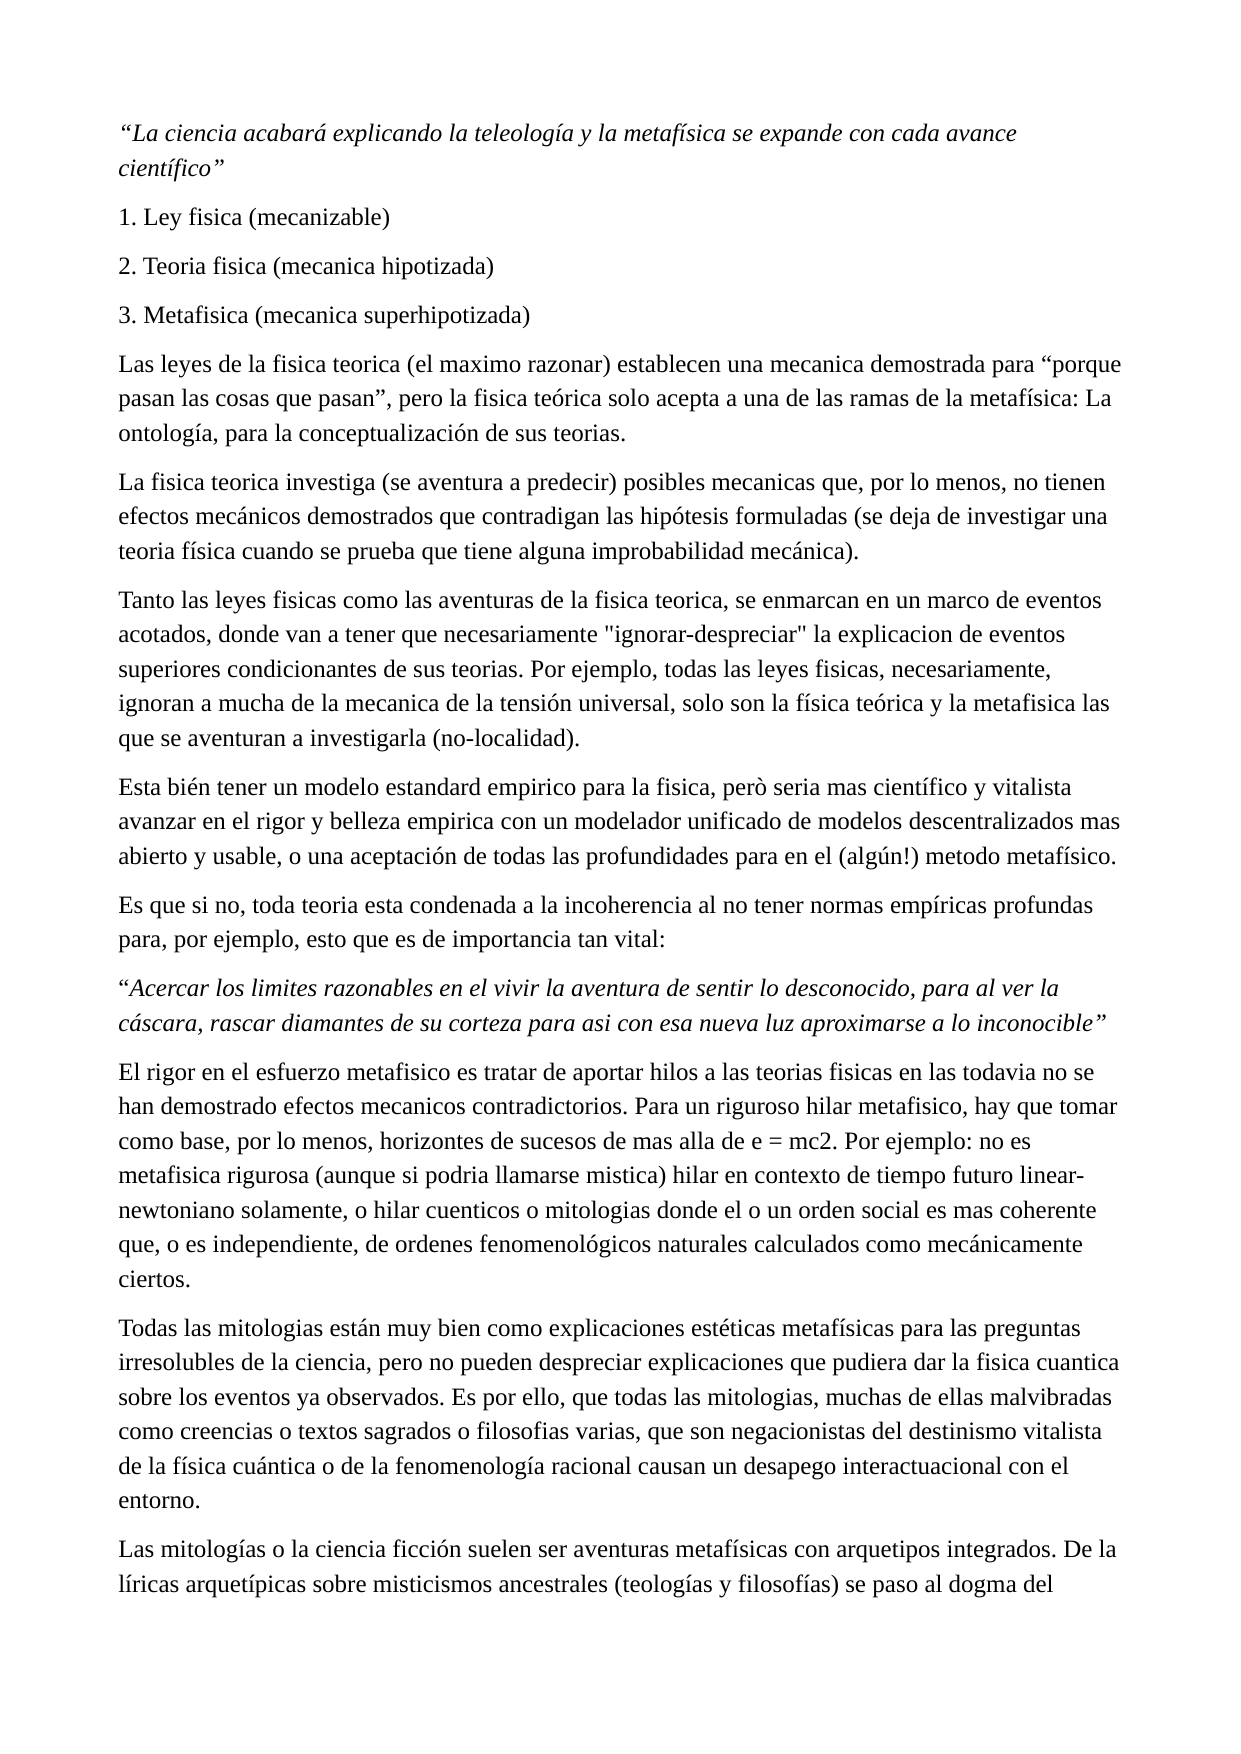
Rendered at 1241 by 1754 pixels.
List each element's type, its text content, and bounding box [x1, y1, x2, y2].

text El rigor en el esfuerzo metafisico es tratar de aportar hilos a las teorias fisicas en las todavia no se han demostrado efectos mecanicos contradictorios. Para un riguroso hilar metafisico, hay que tomar como base, por lo menos, horizontes de sucesos de mas alla de e = mc2. Por ejemplo: no es metafisica rigurosa (aunque si podria llamarse mistica) hilar en contexto de tiempo futuro linear-newtoniano solamente, o hilar cuenticos o mitologias donde el o un orden social es mas coherente que, o es independiente, de ordenes fenomenológicos naturales calculados como mecánicamente ciertos. [118, 1057, 1122, 1293]
text Las leyes de la fisica teorica (el maximo razonar) establecen una mecanica demostrada para “porque pasan las cosas que pasan”, pero la fisica teórica solo acepta a una de las ramas de la metafísica: La ontología, para la conceptualización de sus teorias. [118, 349, 1122, 447]
text 3. Metafisica (mecanica superhipotizada) [118, 300, 1122, 328]
text La fisica teorica investiga (se aventura a predecir) posibles mecanicas que, por lo menos, no tienen efectos mecánicos demostrados que contradigan las hipótesis formuladas (se deja de investigar una teoria física cuando se prueba que tiene alguna improbabilidad mecánica). [118, 467, 1122, 564]
text Esta bién tener un modelo estandard empirico para la fisica, però seria mas científico y vitalista avanzar en el rigor y belleza empirica con un modelador unificado de modelos descentralizados mas abierto y usable, o una aceptación de todas las profundidades para en el (algún!) metodo metafísico. [118, 772, 1122, 869]
text “La ciencia acabará explicando la teleología y la metafísica se expande con cada avance científico” [118, 118, 1122, 181]
text 2. Teoria fisica (mecanica hipotizada) [118, 251, 1122, 279]
text 1. Ley fisica (mecanizable) [118, 202, 1122, 230]
text “Acercar los limites razonables en el vivir la aventura de sentir lo desconocido, para al ver la cáscara, rascar diamantes de su corteza para asi con esa nueva luz aproximarse a lo inconocible” [118, 973, 1122, 1037]
text Tanto las leyes fisicas como las aventuras de la fisica teorica, se enmarcan en un marco de eventos acotados, donde van a tener que necesariamente "ignorar-despreciar" la explicacion de eventos superiores condicionantes de sus teorias. Por ejemplo, todas las leyes fisicas, necesariamente, ignoran a mucha de la mecanica de la tensión universal, solo son la física teórica y la metafisica las que se aventuran a investigarla (no-localidad). [118, 585, 1122, 752]
text Todas las mitologias están muy bien como explicaciones estéticas metafísicas para las preguntas irresolubles de la ciencia, pero no pueden despreciar explicaciones que pudiera dar la fisica cuantica sobre los eventos ya observados. Es por ello, que todas las mitologias, muchas de ellas malvibradas como creencias o textos sagrados o filosofias varias, que son negacionistas del destinismo vitalista de la física cuántica o de la fenomenología racional causan un desapego interactuacional con el entorno. [118, 1313, 1122, 1514]
text Las mitologías o la ciencia ficción suelen ser aventuras metafísicas con arquetipos integrados. De la líricas arquetípicas sobre misticismos ancestrales (teologías y filosofías) se paso al dogma del [118, 1534, 1122, 1598]
text Es que si no, toda teoria esta condenada a la incoherencia al no tener normas empíricas profundas para, por ejemplo, esto que es de importancia tan vital: [118, 890, 1122, 953]
